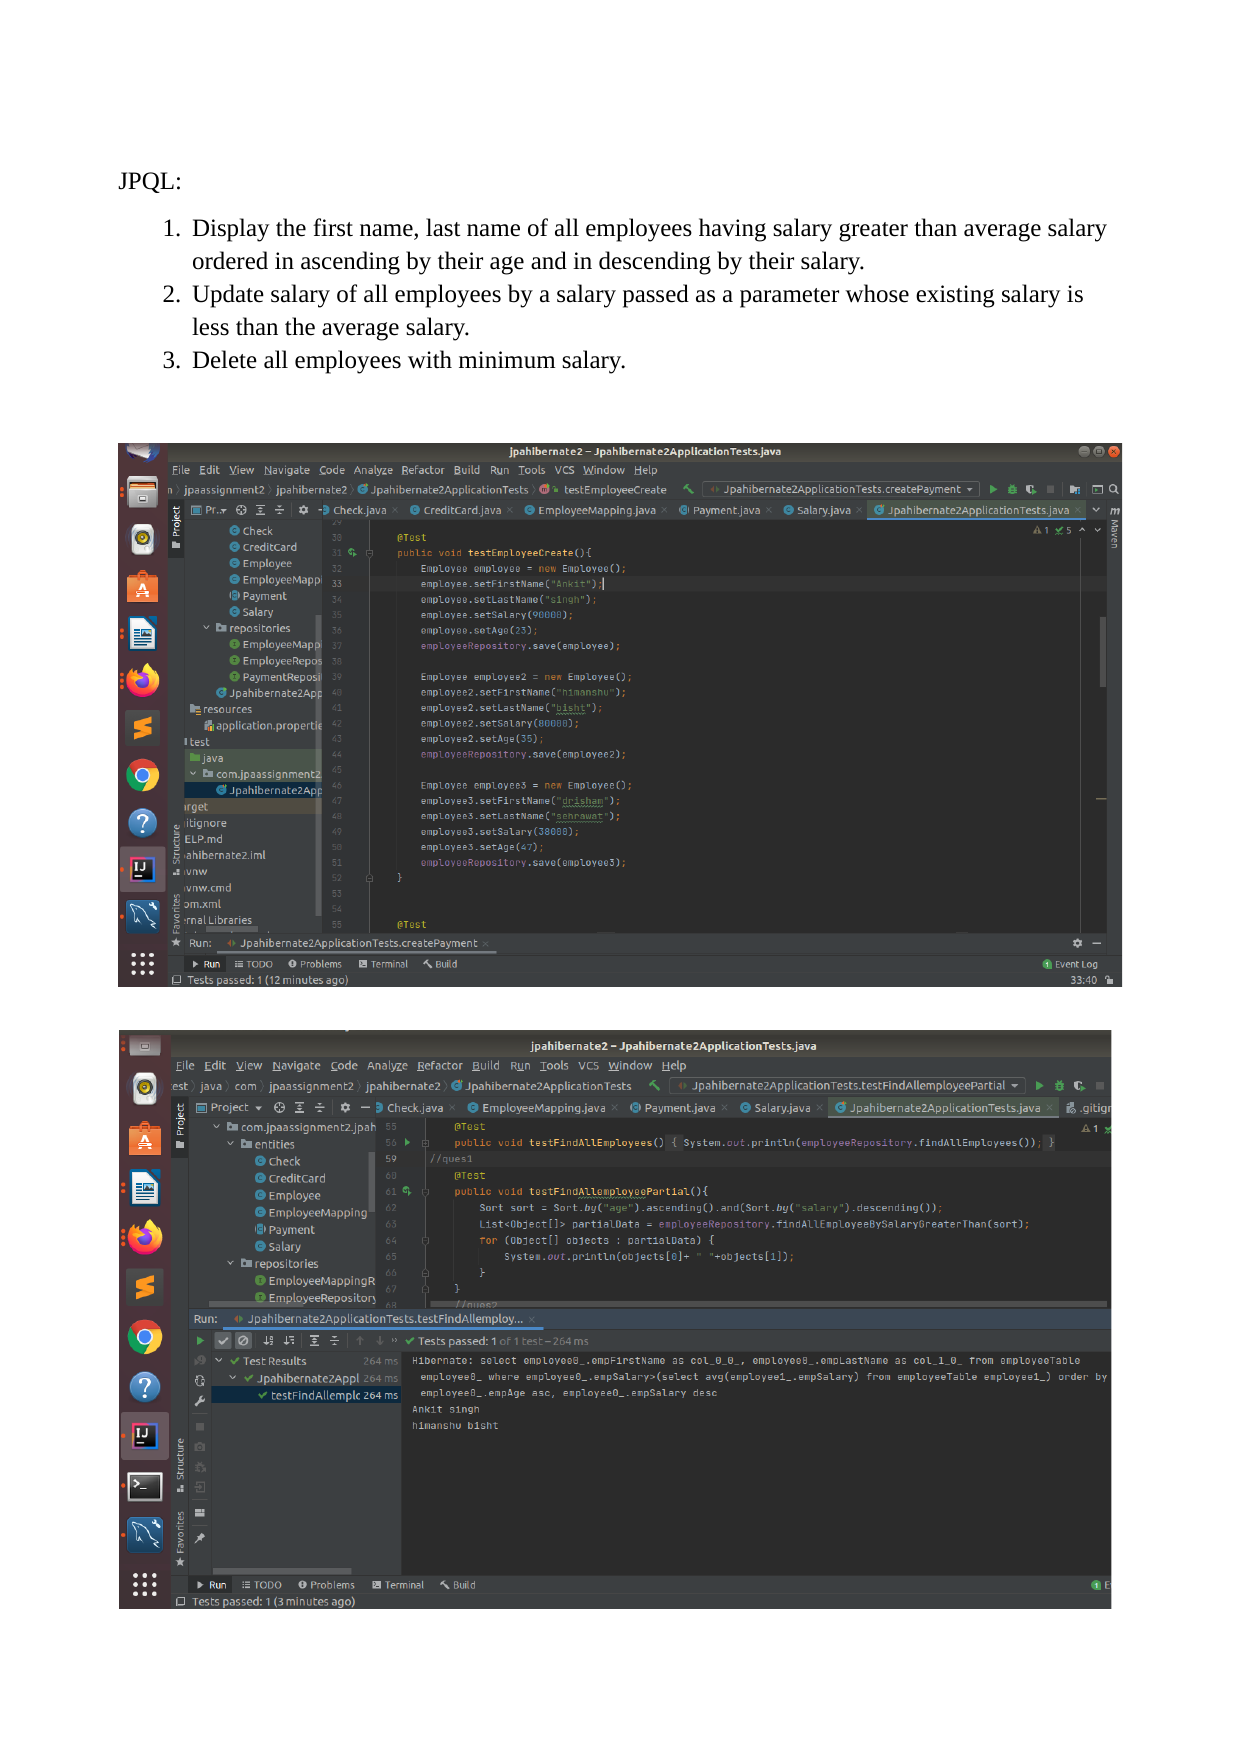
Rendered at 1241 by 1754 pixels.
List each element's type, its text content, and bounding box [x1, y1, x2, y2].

list Delete all employees with minimum salary. [162, 345, 1122, 374]
picture [119, 1030, 1112, 1609]
list Update salary of all employees by a salary passed as a parameter whose existing salary is less than the average salary. [162, 279, 1122, 341]
picture [118, 443, 1123, 987]
list Display the first name, last name of all employees having salary greater than average salary ordered in ascending by their age and in descending by their salary. [162, 213, 1122, 275]
text JPQL: [118, 166, 1122, 194]
